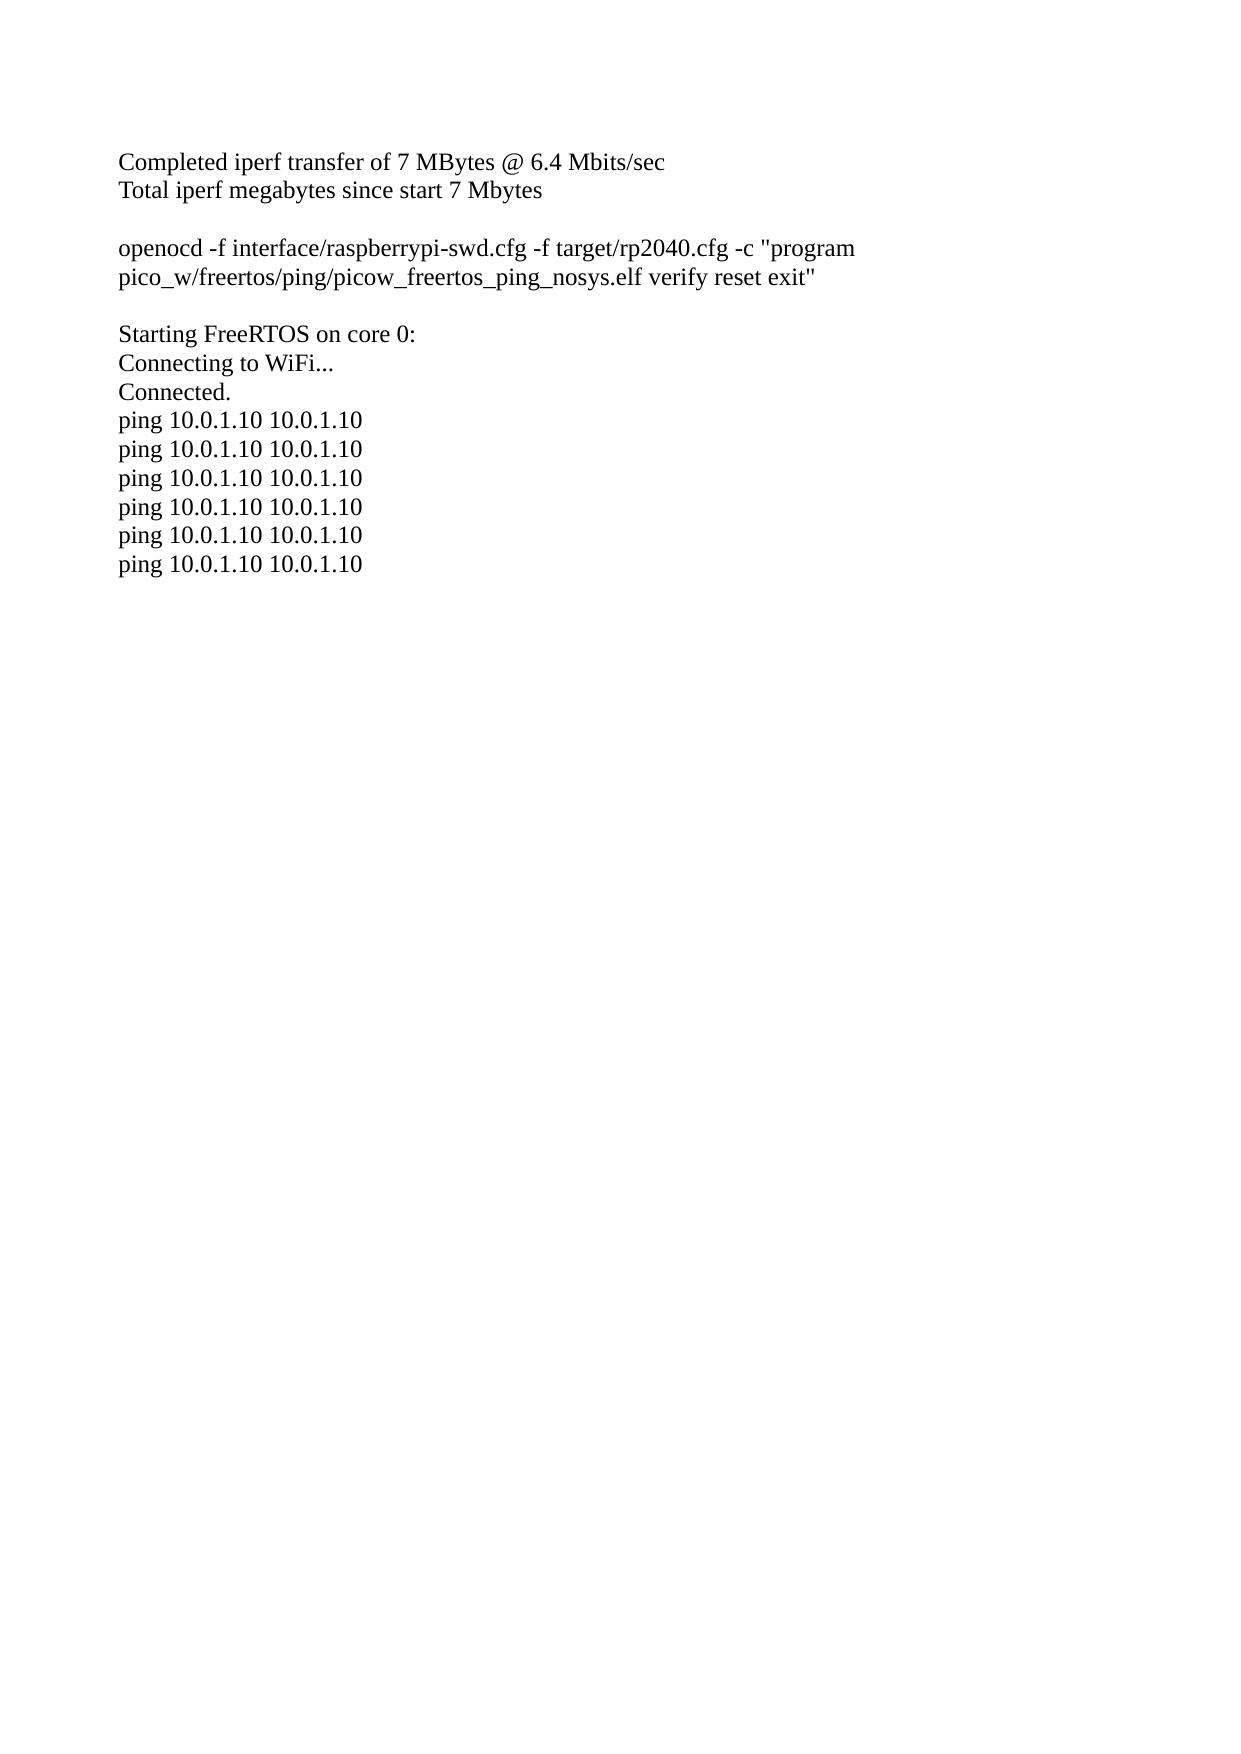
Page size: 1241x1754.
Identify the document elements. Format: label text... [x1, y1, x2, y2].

text Connected. [118, 377, 1122, 406]
text Completed iperf transfer of 7 MBytes @ 6.4 Mbits/sec [118, 147, 1122, 176]
text Starting FreeRTOS on core 0: [118, 319, 1122, 348]
text ping 10.0.1.10 10.0.1.10 [118, 463, 1122, 492]
text openocd -f interface/raspberrypi-swd.cfg -f target/rp2040.cfg -c "program pico_w/freertos/ping/picow_freertos_ping_nosys.elf verify reset exit" [118, 233, 1122, 291]
text ping 10.0.1.10 10.0.1.10 [118, 406, 1122, 434]
text Total iperf megabytes since start 7 Mbytes [118, 176, 1122, 204]
text Connecting to WiFi... [118, 348, 1122, 377]
text ping 10.0.1.10 10.0.1.10 [118, 521, 1122, 549]
text ping 10.0.1.10 10.0.1.10 [118, 492, 1122, 521]
text ping 10.0.1.10 10.0.1.10 [118, 434, 1122, 463]
text ping 10.0.1.10 10.0.1.10 [118, 549, 1122, 578]
